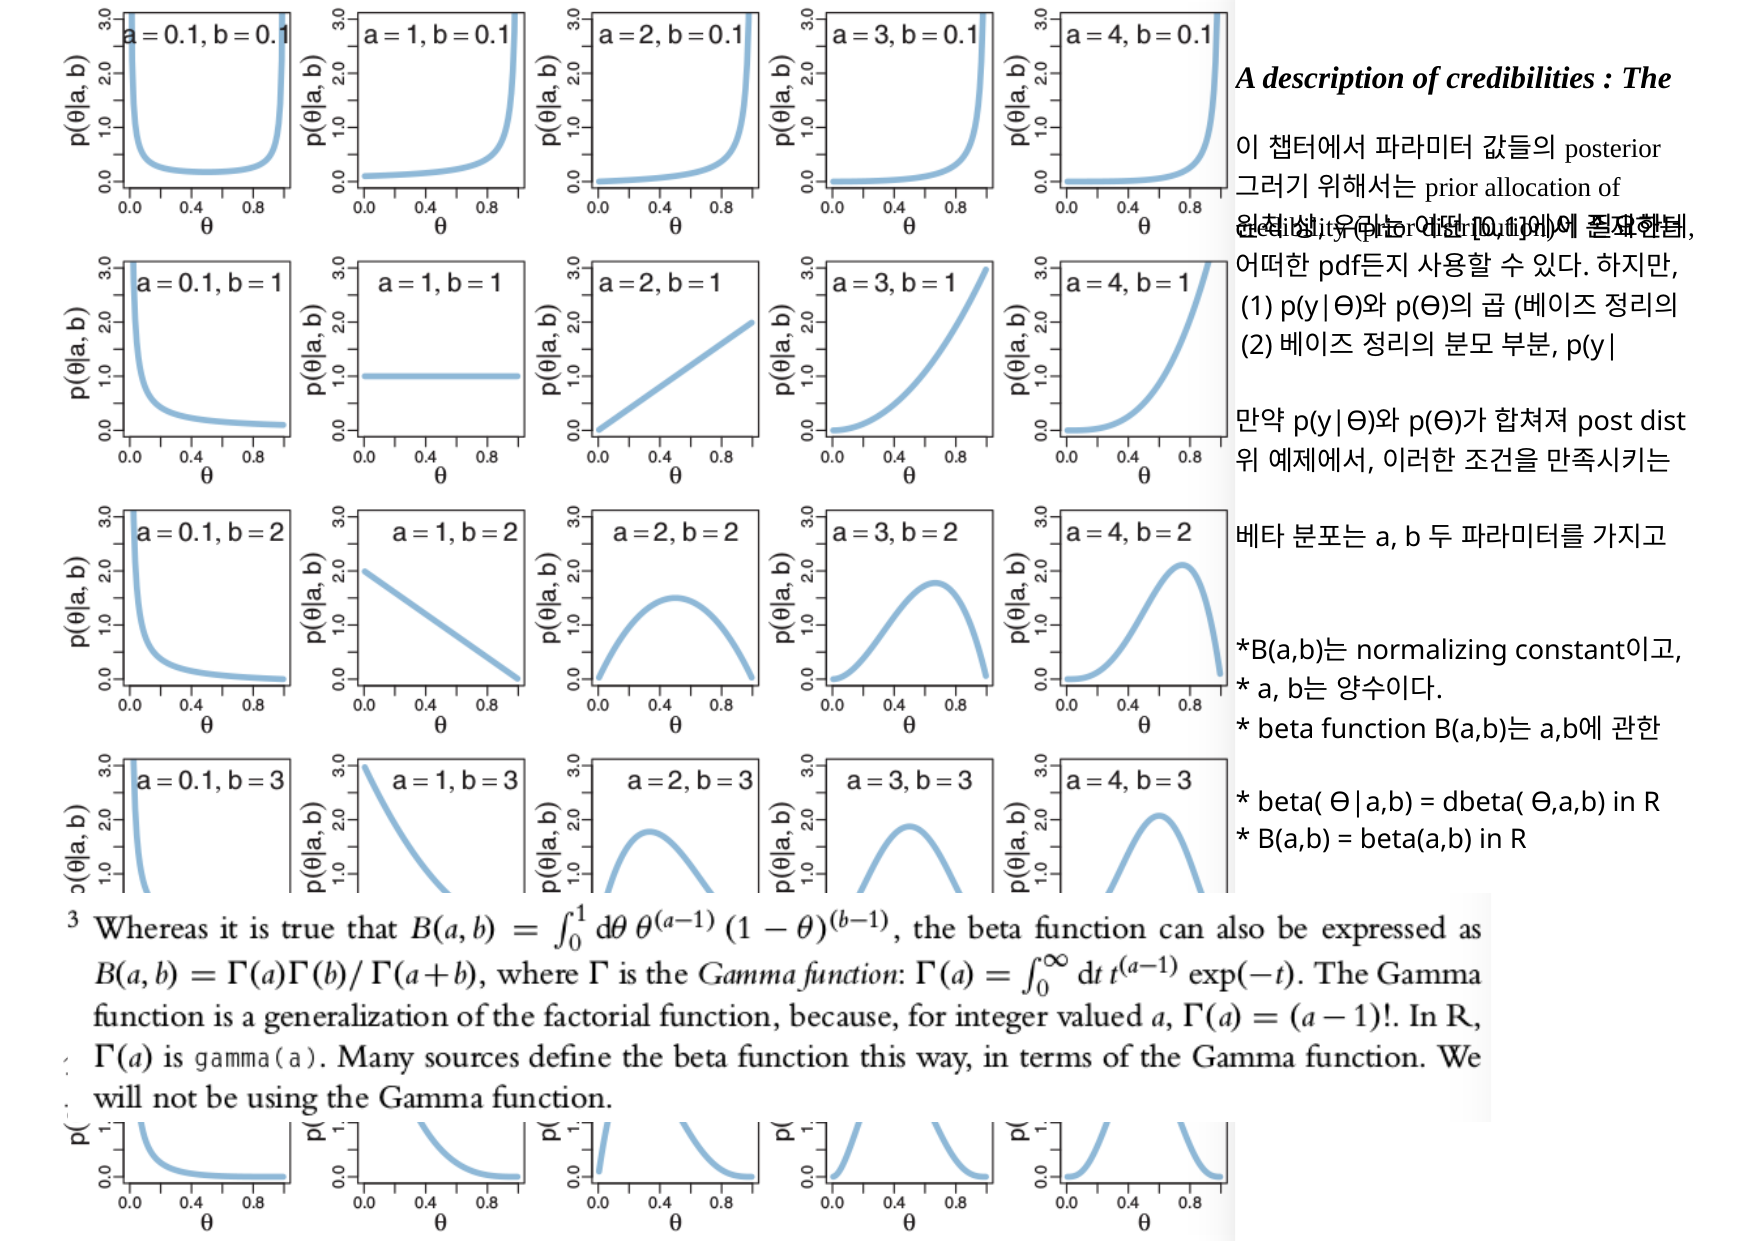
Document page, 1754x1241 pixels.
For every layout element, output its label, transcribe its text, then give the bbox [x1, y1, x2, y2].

text (2) 베이즈 정리의 분모 부분, p(y|Ө)p(Ө)의 적분이 수학적으로 풀이 가능하면 좋을 것이다. [1236, 323, 1695, 362]
text 그러기 위해서는 prior allocation of credibility (prior distribution)이 필요한데, [0,1] 사이의 Ө를 위한 사전 분포가 필요하다는 말이다. [1236, 165, 1695, 205]
text * beta function B(a,b)는 a,b에 관한 함수이다. [1236, 707, 1695, 746]
text * beta( Ө|a,b) = dbeta( Ө,a,b) in R [1236, 783, 1695, 820]
text 베타 분포는 a, b 두 파라미터를 가지고 있고, 다음과 같은 pdf를 갖는다. [1236, 515, 1695, 554]
text *B(a,b)는 normalizing constant이고, beta function이다. [1236, 628, 1695, 667]
text (1) p(y|Ө)와 p(Ө)의 곱 (베이즈 정리의 분자 부분) 가 p(Ө)와 같은 형태를 가지면 좋을 것이다. [1236, 283, 1695, 323]
text 이 챕터에서 파라미터 값들의 posterior distribution 도출해내기 위해 순수 수학적 방법을 사용한다. [1236, 126, 1695, 165]
text * B(a,b) = beta(a,b) in R [1236, 820, 1695, 857]
text 원칙 상, 우리는 어떤 [0,1]에서 존재하는 어떠한 pdf든지 사용할 수 있다. 하지만, 베이즈 정리를 적용함에 있어서 수학적으로 더 용이한 방법들이 있다. [1236, 205, 1695, 283]
text * a, b는 양수이다. [1236, 667, 1695, 707]
picture [52, 0, 1492, 1241]
text A description of credibilities : The Beta Distribution [1236, 59, 1695, 95]
text 만약 p(y|Ө)와 p(Ө)가 합쳐져 post dist와 prior dist가 같은 형태를 띠게 된다면, p(Ө)는 p(y|Ө)의 conjugate prior 라고 부른다. [1236, 399, 1695, 438]
text 위 예제에서, 이러한 조건을 만족시키는 분포는 beta distribution 이다. [1236, 438, 1695, 478]
